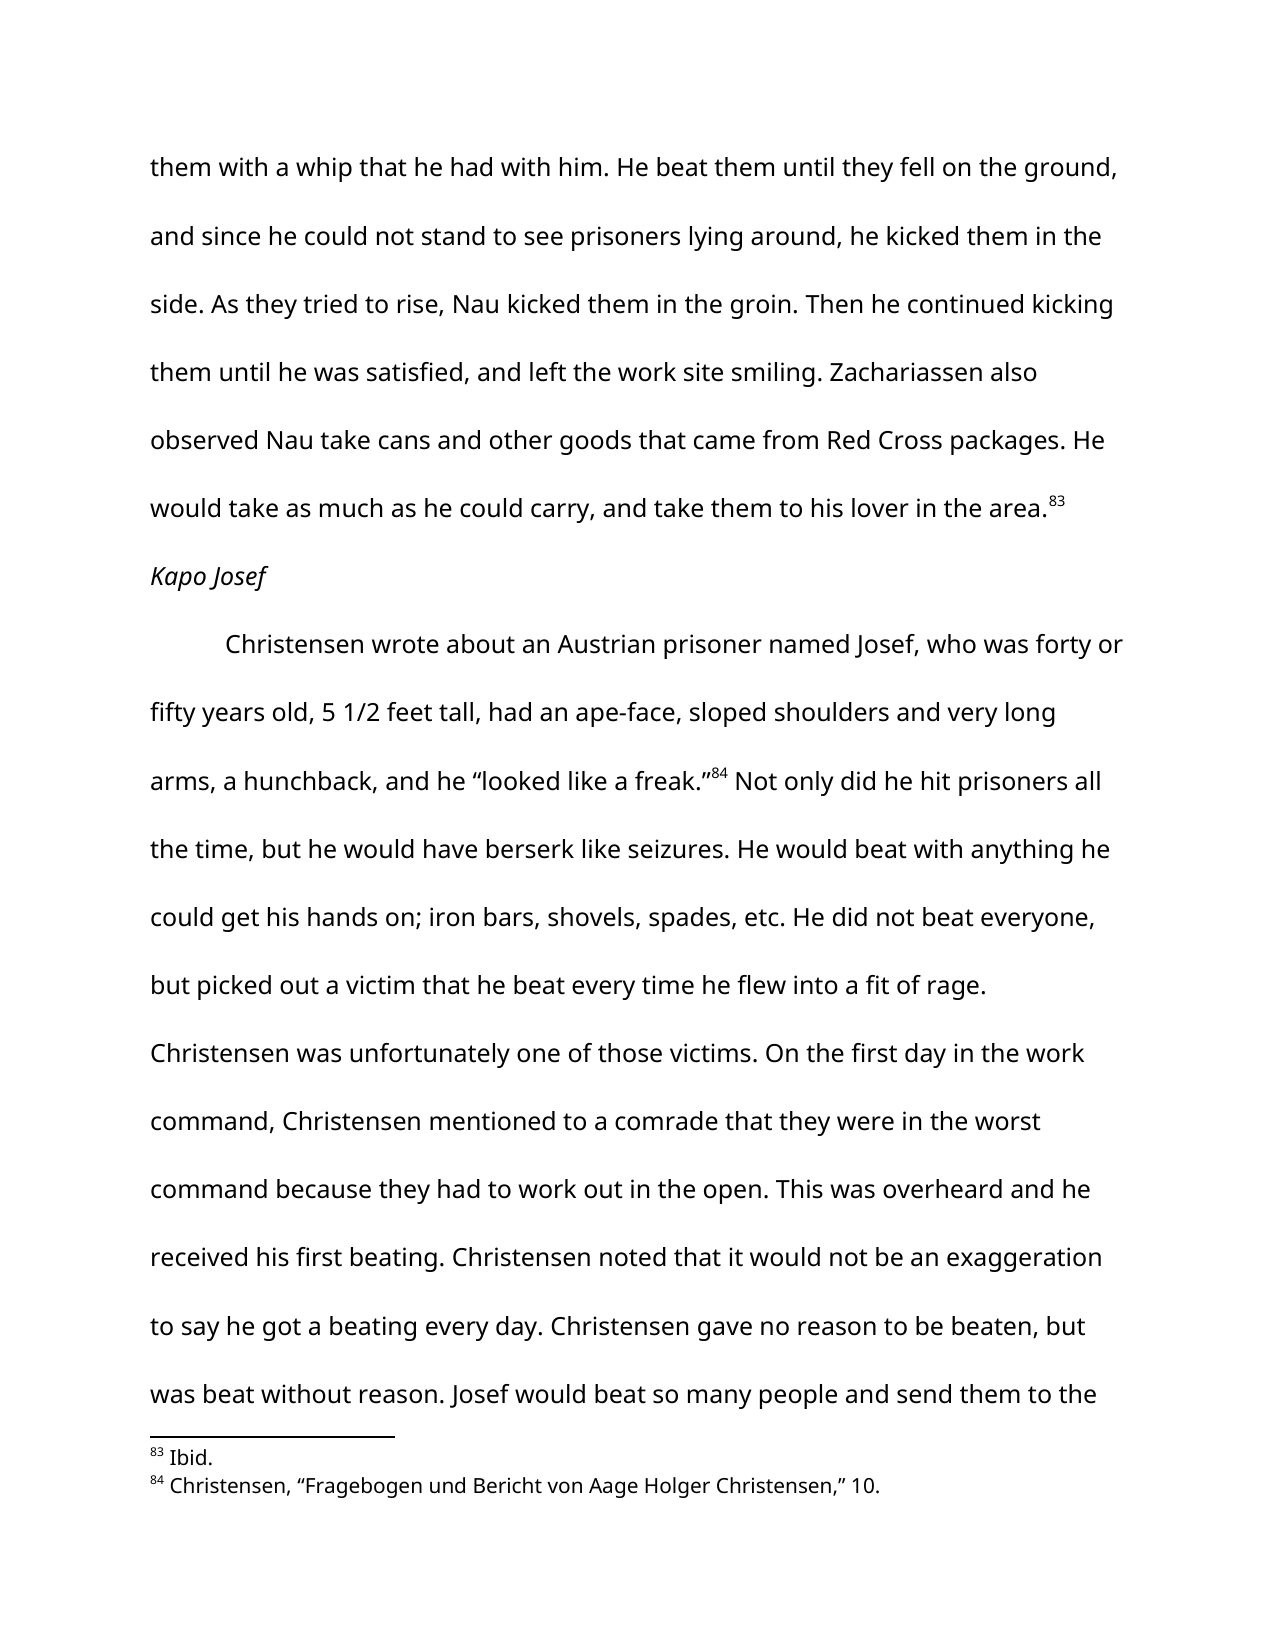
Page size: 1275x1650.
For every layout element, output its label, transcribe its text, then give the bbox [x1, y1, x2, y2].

text Ibid. [150, 1443, 1125, 1472]
text them with a whip that he had with him. He beat them until they fell on the ground, and since he could not stand to see prisoners lying around, he kicked them in the side. As they tried to rise, Nau kicked them in the groin. Then he continued kicking them until he was satisfied, and left the work site smiling. Zachariassen also observed Nau take cans and other goods that came from Red Cross packages. He would take as much as he could carry, and take them to his lover in the area. [150, 150, 1125, 525]
text Christensen wrote about an Austrian prisoner named Josef, who was forty or fifty years old, 5 1/2 feet tall, had an ape-face, sloped shoulders and very long arms, a hunchback, and he “looked like a freak.” Not only did he hit prisoners all the time, but he would have berserk like seizures. He would beat with anything he could get his hands on; iron bars, shovels, spades, etc. He did not beat everyone, but picked out a victim that he beat every time he flew into a fit of rage. Christensen was unfortunately one of those victims. On the first day in the work command, Christensen mentioned to a comrade that they were in the worst command because they had to work out in the open. This was overheard and he received his first beating. Christensen noted that it would not be an exaggeration to say he got a beating every day. Christensen gave no reason to be beaten, but was beat without reason. Josef would beat so many people and send them to the [150, 627, 1125, 1410]
text Kapo Josef [150, 559, 1125, 593]
text Christensen, “Fragebogen und Bericht von Aage Holger Christensen,” 10. [150, 1472, 1125, 1500]
